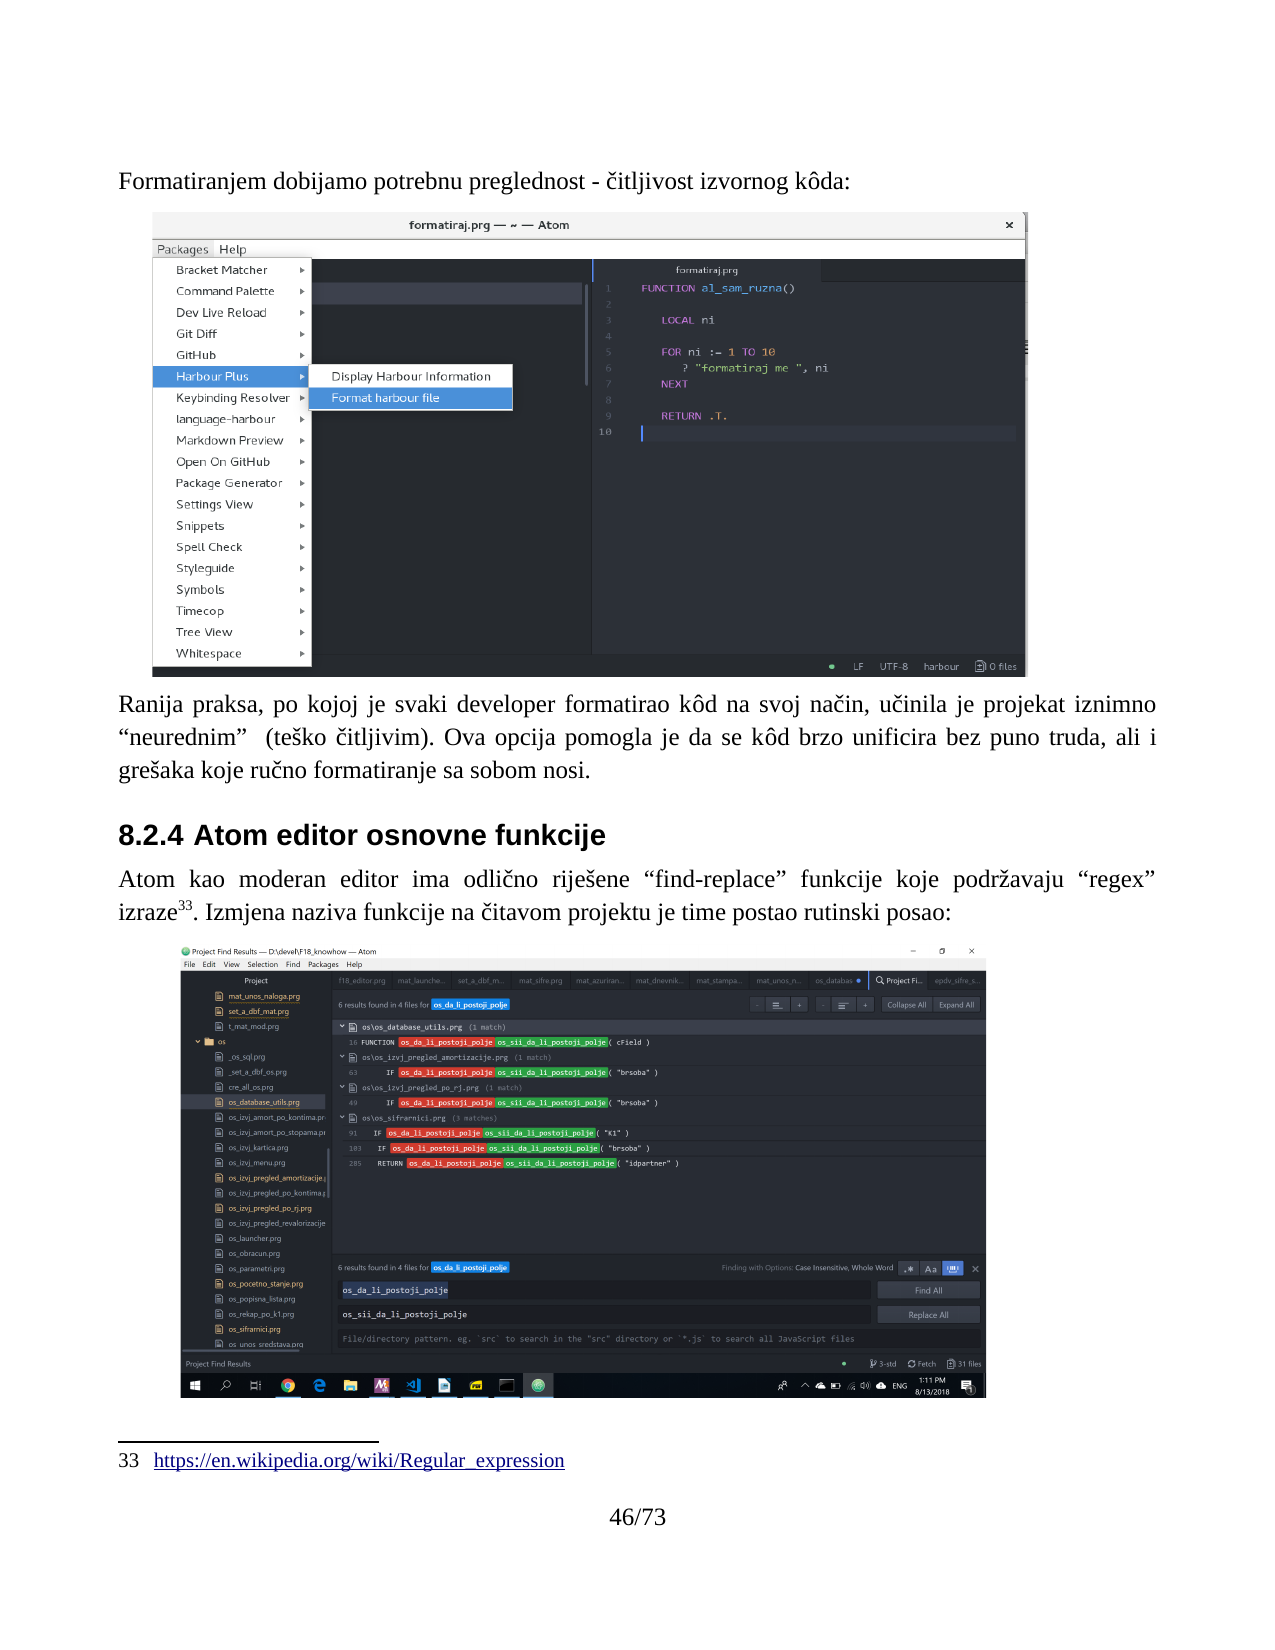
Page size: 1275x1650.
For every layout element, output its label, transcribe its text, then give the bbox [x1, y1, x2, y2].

picture [152, 212, 1029, 677]
text Ranija praksa, po kojoj je svaki developer formatirao kôd na svoj način, učinila je projekat iznimno “neurednim” (teško čitljivim). Ova opcija pomogla je da se kôd brzo unificira bez puno truda, ali i grešaka koje ručno formatiranje sa sobom nosi. [118, 689, 1157, 784]
text Formatiranjem dobijamo potrebnu preglednost - čitljivost izvornog kôda: [118, 166, 1157, 194]
text https://en.wikipedia.org/wiki/Regular_expression [118, 1448, 1157, 1472]
text Atom kao moderan editor ima odlično riješene “find-replace” funkcije koje podržavaju “regex” izraze. Izmjena naziva funkcije na čitavom projektu je time postao rutinski posao: [118, 864, 1157, 926]
subtitle Atom editor osnovne funkcije [118, 818, 1157, 851]
picture [180, 944, 987, 1398]
